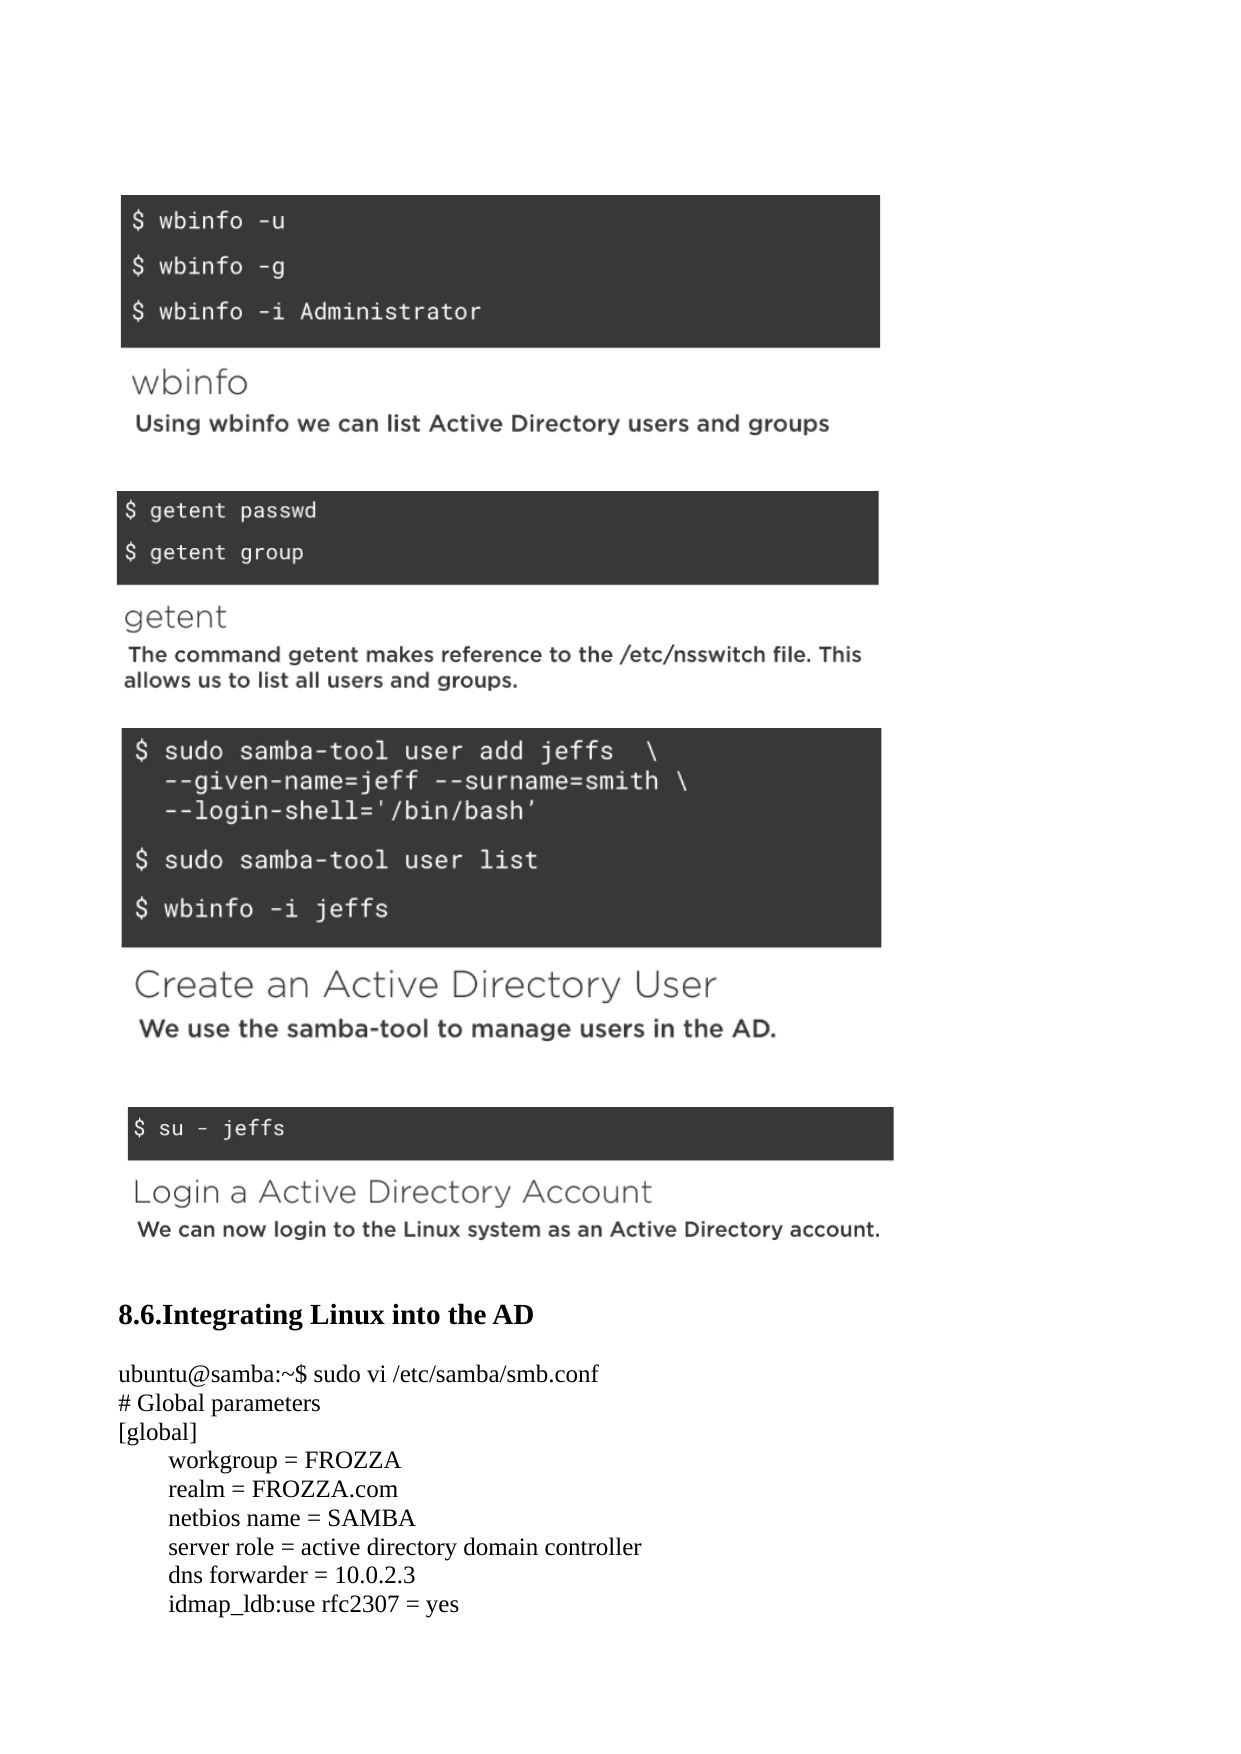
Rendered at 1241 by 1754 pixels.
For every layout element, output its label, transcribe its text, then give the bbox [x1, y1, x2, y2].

picture [116, 491, 879, 706]
text workgroup = FROZZA [118, 1445, 1122, 1474]
picture [120, 195, 880, 465]
text [global] [118, 1417, 1122, 1445]
text ubuntu@samba:~$ sudo vi /etc/samba/smb.conf [118, 1359, 1122, 1388]
text server role = active directory domain controller [118, 1532, 1122, 1560]
text # Global parameters [118, 1388, 1122, 1417]
picture [121, 728, 882, 1085]
text netbios name = SAMBA [118, 1503, 1122, 1532]
picture [127, 1107, 894, 1253]
text 8.6.Integrating Linux into the AD [118, 1297, 1122, 1330]
text idmap_ldb:use rfc2307 = yes [118, 1589, 1122, 1618]
text realm = FROZZA.com [118, 1474, 1122, 1503]
text dns forwarder = 10.0.2.3 [118, 1560, 1122, 1589]
